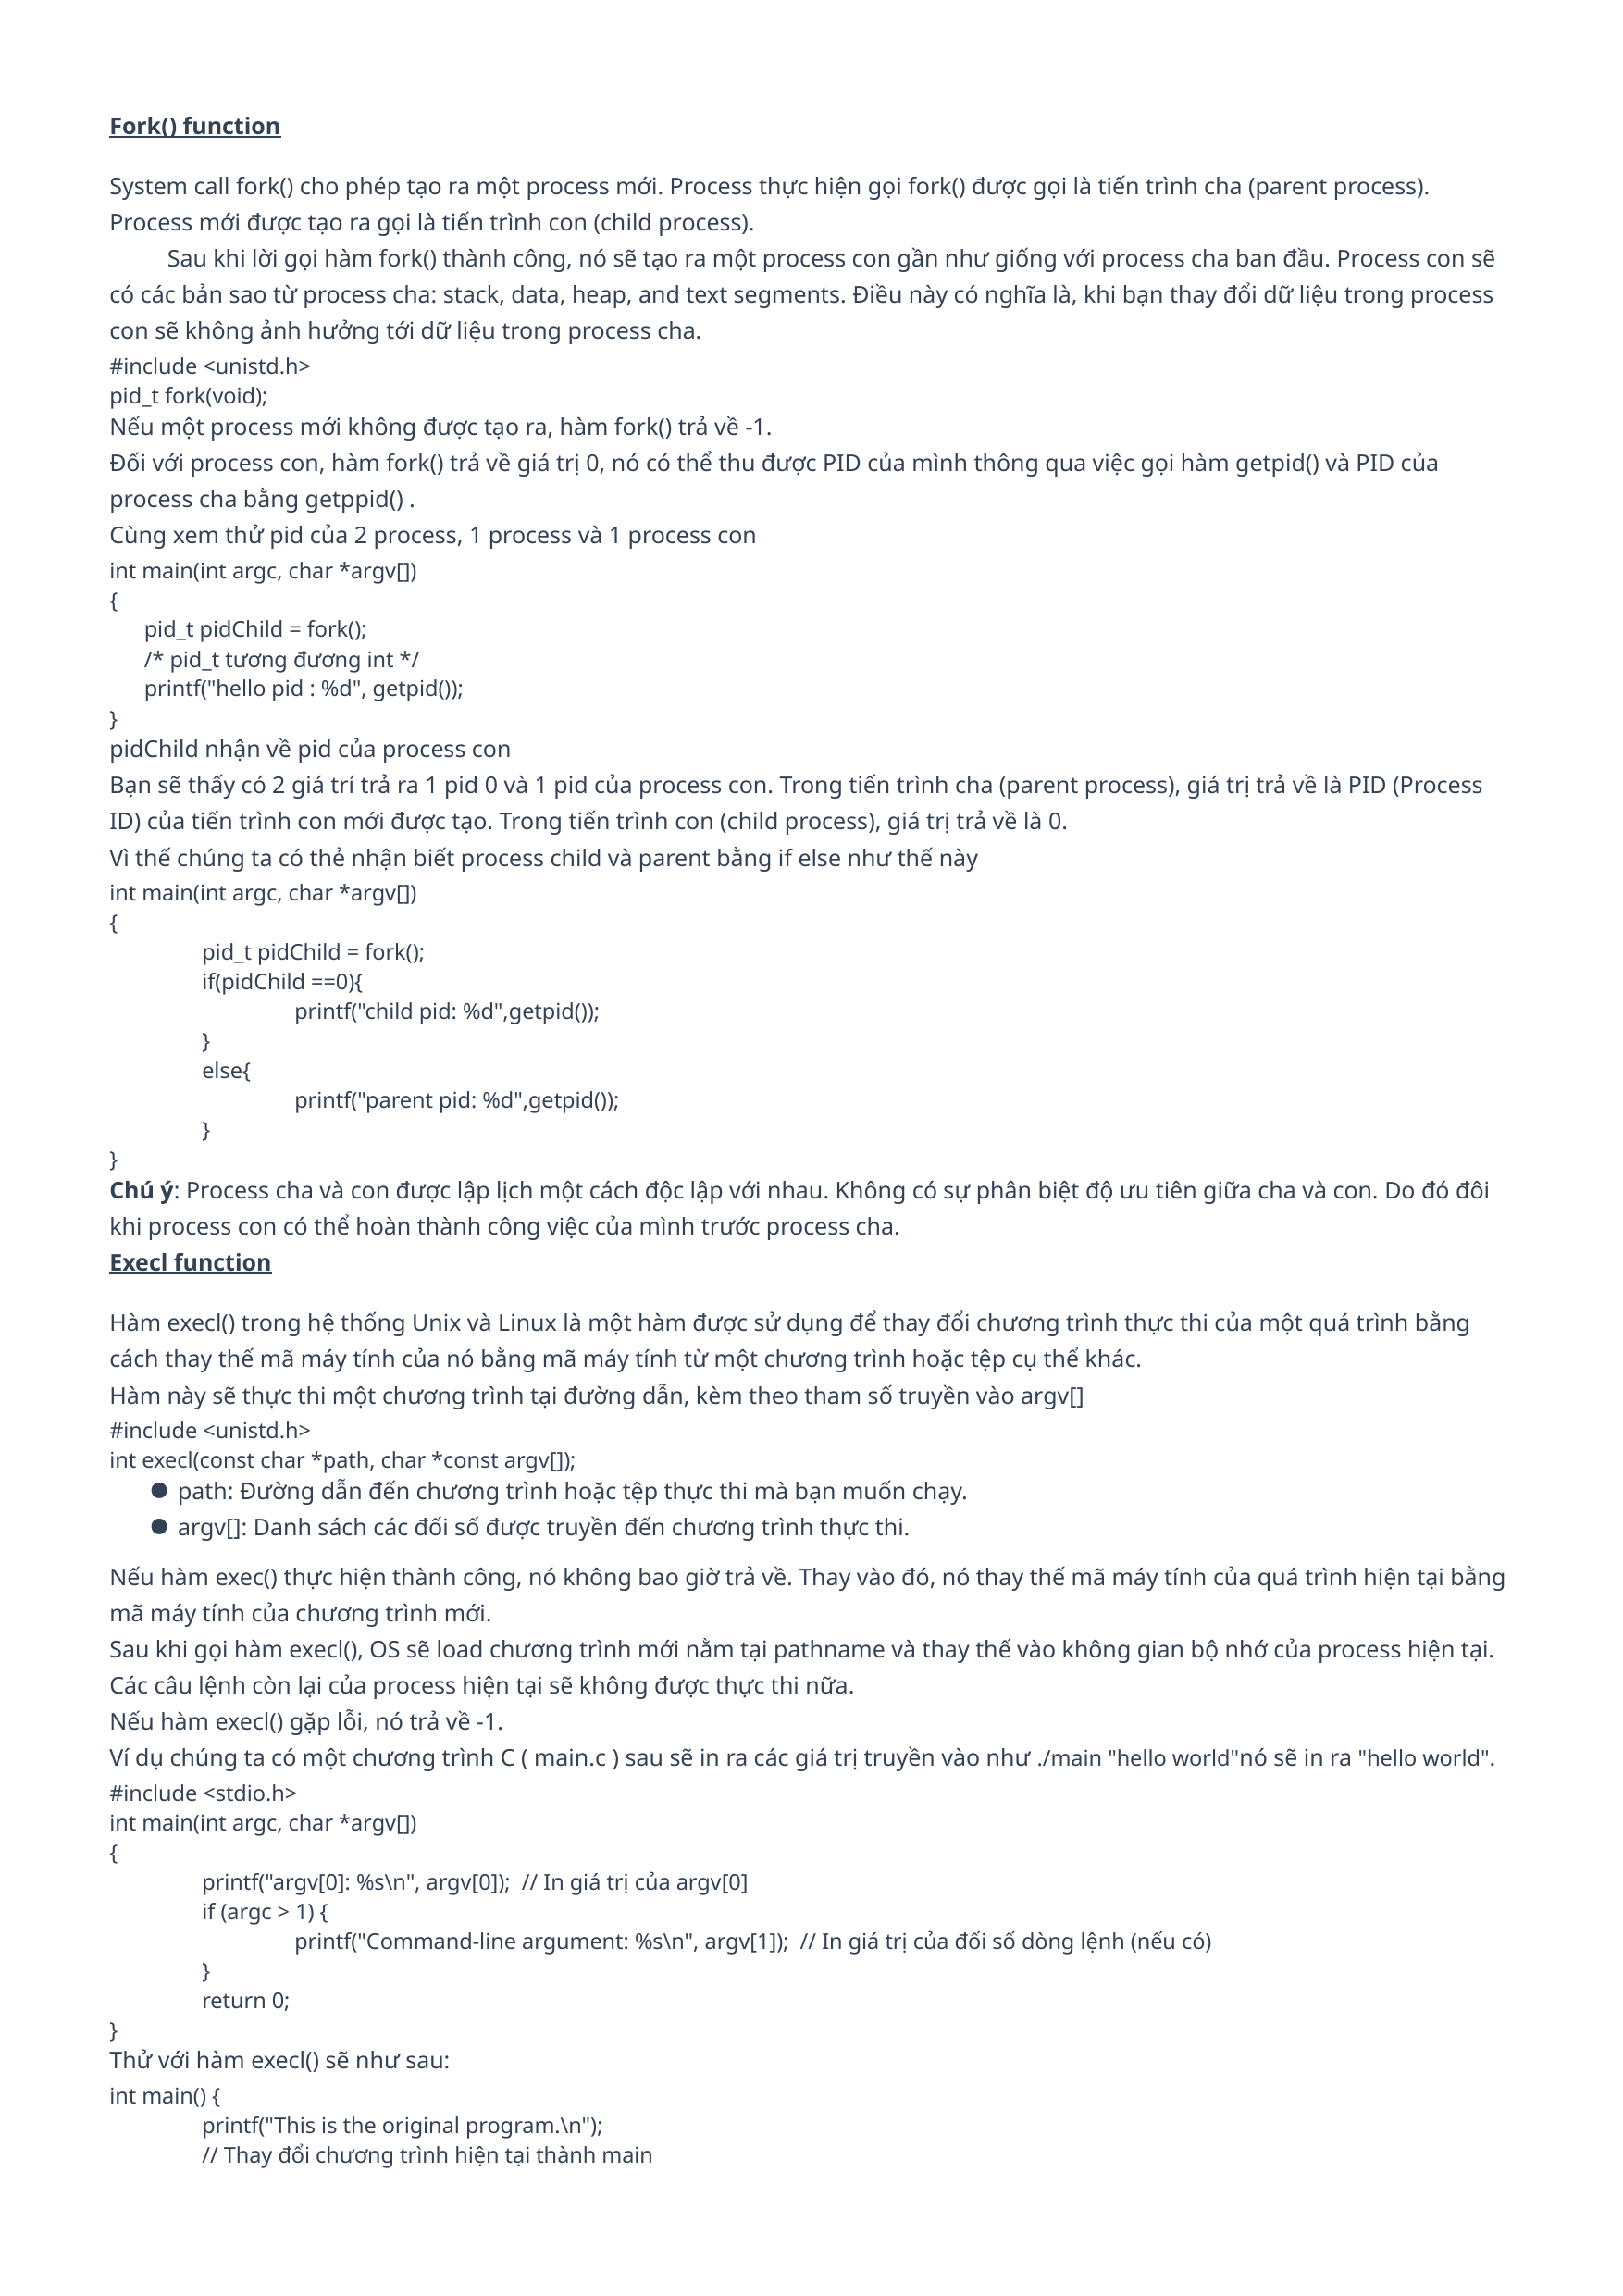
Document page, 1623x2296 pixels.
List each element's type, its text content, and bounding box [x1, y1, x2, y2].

text printf("hello pid : %d", getpid()); [109, 674, 1514, 703]
text } [109, 1114, 1514, 1144]
text if (argc > 1) { [109, 1896, 1514, 1926]
text pid_t pidChild = fork(); [109, 614, 1514, 644]
text System call fork() cho phép tạo ra một process mới. Process thực hiện gọi fork() được gọi là tiến trình cha (parent process). Process mới được tạo ra gọi là tiến trình con (child process). [109, 169, 1514, 238]
text { [109, 1837, 1514, 1867]
text Đối với process con, hàm fork() trả về giá trị 0, nó có thể thu được PID của mình thông qua việc gọi hàm getpid() và PID của process cha bằng getppid() . [109, 446, 1514, 515]
text pid_t fork(void); [109, 380, 1514, 410]
subtitle Fork() function [109, 109, 1514, 141]
text pid_t pidChild = fork(); [109, 937, 1514, 966]
text Cùng xem thử pid của 2 process, 1 process và 1 process con [109, 519, 1514, 551]
text #include <stdio.h> [109, 1778, 1514, 1807]
text printf("parent pid: %d",getpid()); [109, 1085, 1514, 1114]
text /* pid_t tương đương int */ [109, 644, 1514, 674]
list path: Đường dẫn đến chương trình hoặc tệp thực thi mà bạn muốn chạy. [150, 1474, 1514, 1506]
text Hàm này sẽ thực thi một chương trình tại đường dẫn, kèm theo tham số truyền vào argv[] [109, 1379, 1514, 1410]
text Sau khi lời gọi hàm fork() thành công, nó sẽ tạo ra một process con gần như giống với process cha ban đầu. Process con sẽ có các bản sao từ process cha: stack, data, heap, and text segments. Điều này có nghĩa là, khi bạn thay đổi dữ liệu trong process con sẽ không ảnh hưởng tới dữ liệu trong process cha. [109, 242, 1514, 346]
text Vì thế chúng ta có thẻ nhận biết process child và parent bằng if else như thế này [109, 841, 1514, 873]
text printf("child pid: %d",getpid()); [109, 996, 1514, 1025]
text int main(int argc, char *argv[]) [109, 1807, 1514, 1837]
text } [109, 703, 1514, 733]
text Ví dụ chúng ta có một chương trình C ( main.c ) sau sẽ in ra các giá trị truyền vào như ./main "hello world"nó sẽ in ra "hello world". [109, 1742, 1514, 1773]
list argv[]: Danh sách các đối số được truyền đến chương trình thực thi. [150, 1510, 1514, 1543]
text printf("This is the original program.\n"); [109, 2110, 1514, 2140]
text if(pidChild ==0){ [109, 966, 1514, 996]
text { [109, 585, 1514, 614]
text Chú ý: Process cha và con được lập lịch một cách độc lập với nhau. Không có sự phân biệt độ ưu tiên giữa cha và con. Do đó đôi khi process con có thể hoàn thành công việc của mình trước process cha. [109, 1173, 1514, 1241]
text Thử với hàm execl() sẽ như sau: [109, 2044, 1514, 2076]
text Hàm execl() trong hệ thống Unix và Linux là một hàm được sử dụng để thay đổi chương trình thực thi của một quá trình bằng cách thay thế mã máy tính của nó bằng mã máy tính từ một chương trình hoặc tệp cụ thể khác. [109, 1307, 1514, 1374]
text #include <unistd.h> [109, 351, 1514, 380]
text Nếu hàm exec() thực hiện thành công, nó không bao giờ trả về. Thay vào đó, nó thay thế mã máy tính của quá trình hiện tại bằng mã máy tính của chương trình mới. [109, 1560, 1514, 1628]
text Nếu một process mới không được tạo ra, hàm fork() trả về -1. [109, 410, 1514, 441]
text return 0; [109, 1985, 1514, 2015]
text printf("Command-line argument: %s\n", argv[1]); // In giá trị của đối số dòng lệnh (nếu có) [109, 1926, 1514, 1955]
text int main(int argc, char *argv[]) [109, 555, 1514, 585]
text printf("argv[0]: %s\n", argv[0]); // In giá trị của argv[0] [109, 1867, 1514, 1896]
text // Thay đổi chương trình hiện tại thành main [109, 2140, 1514, 2169]
text int execl(const char *path, char *const argv[]); [109, 1445, 1514, 1474]
text } [109, 2015, 1514, 2044]
text } [109, 1955, 1514, 1985]
text } [109, 1025, 1514, 1055]
text { [109, 907, 1514, 937]
text Nếu hàm execl() gặp lỗi, nó trả về -1. [109, 1706, 1514, 1737]
text int main(int argc, char *argv[]) [109, 877, 1514, 907]
text pidChild nhận về pid của process con Bạn sẽ thấy có 2 giá trí trả ra 1 pid 0 và 1 pid của process con. Trong tiến trình cha (parent process), giá trị trả về là PID (Process ID) của tiến trình con mới được tạo. Trong tiến trình con (child process), giá trị trả về là 0. [109, 733, 1514, 837]
text int main() { [109, 2080, 1514, 2110]
text } [109, 1144, 1514, 1173]
subtitle Execl function [109, 1247, 1514, 1278]
text else{ [109, 1055, 1514, 1085]
text Sau khi gọi hàm execl(), OS sẽ load chương trình mới nằm tại pathname và thay thế vào không gian bộ nhớ của process hiện tại. Các câu lệnh còn lại của process hiện tại sẽ không được thực thi nữa. [109, 1632, 1514, 1701]
text #include <unistd.h> [109, 1415, 1514, 1445]
